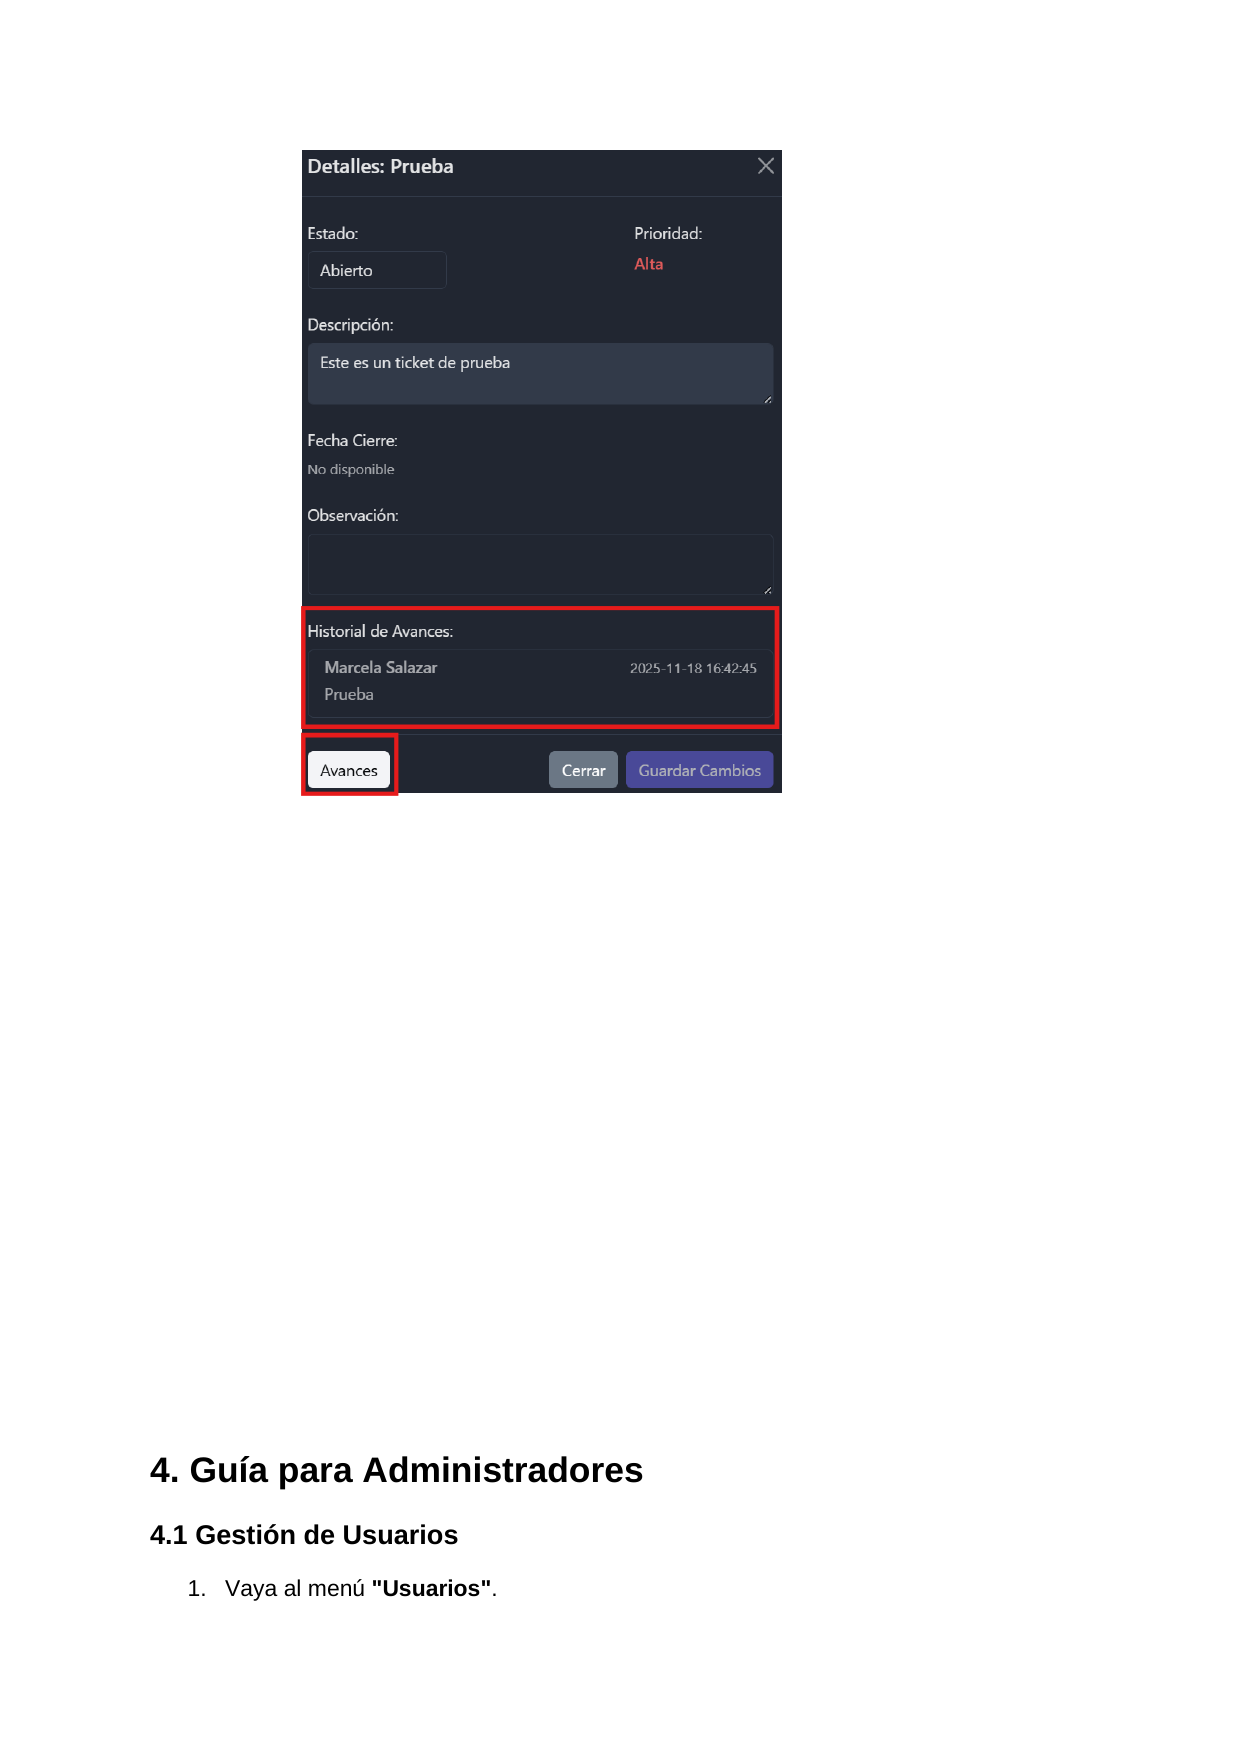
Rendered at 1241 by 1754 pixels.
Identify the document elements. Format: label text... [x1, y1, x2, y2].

list Vaya al menú "Usuarios". [187, 1575, 1090, 1601]
list [262, 150, 300, 795]
picture [300, 150, 782, 796]
list [782, 150, 1090, 795]
subtitle 4.1 Gestión de Usuarios [150, 1519, 1090, 1550]
subtitle 4. Guía para Administradores [150, 1449, 1090, 1489]
